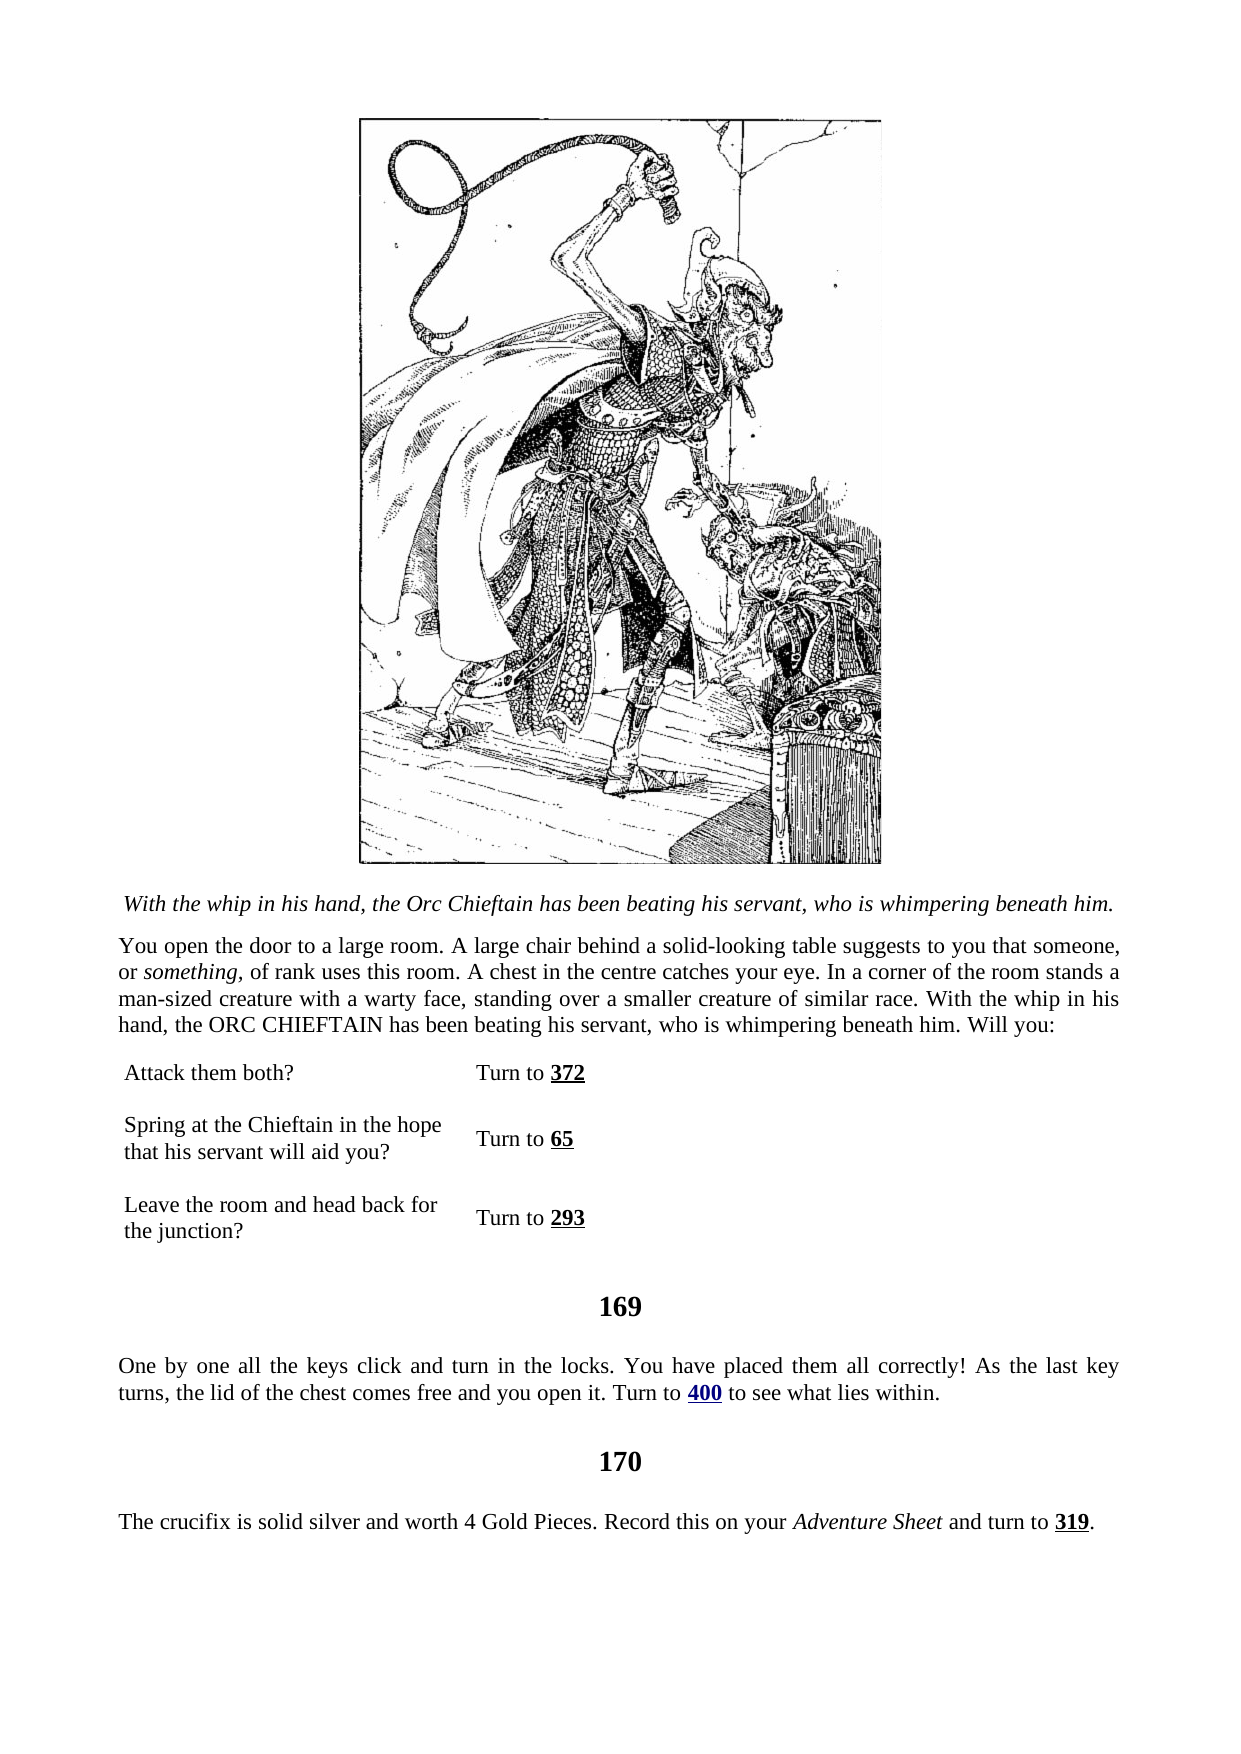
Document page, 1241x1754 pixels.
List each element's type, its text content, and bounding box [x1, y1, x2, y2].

picture [359, 118, 882, 864]
table_cell Turn to 65 [470, 1105, 625, 1185]
text One by one all the keys click and turn in the locks. You have placed them all correctly! As the last key turns, the lid of the chest comes free and you open it. Turn to 400 to see what lies within. [118, 1352, 1122, 1405]
text With the whip in his hand, the Orc Chieftain has been beating his servant, who is whimpering beneath him. [118, 118, 1122, 917]
table_cell Turn to 293 [470, 1185, 625, 1264]
table_cell Spring at the Chieftain in the hope that his servant will aid you? [118, 1105, 470, 1185]
table_cell Leave the room and head back for the junction? [118, 1185, 470, 1264]
subtitle 169 [118, 1289, 1122, 1322]
text The crucifix is solid silver and worth 4 Gold Pieces. Record this on your Adventure Sheet and turn to 319. [118, 1508, 1122, 1534]
table_header Turn to 372 [470, 1053, 625, 1105]
text You open the door to a large room. A large chair behind a solid-looking table suggests to you that someone, or something, of rank uses this room. A chest in the centre catches your eye. In a corner of the room stands a man-sized creature with a warty face, standing over a smaller creature of similar race. With the whip in his hand, the ORC CHIEFTAIN has been beating his servant, who is whimpering beneath him. Will you: [118, 932, 1122, 1038]
subtitle 170 [118, 1445, 1122, 1478]
table_header Attack them both? [118, 1053, 470, 1105]
